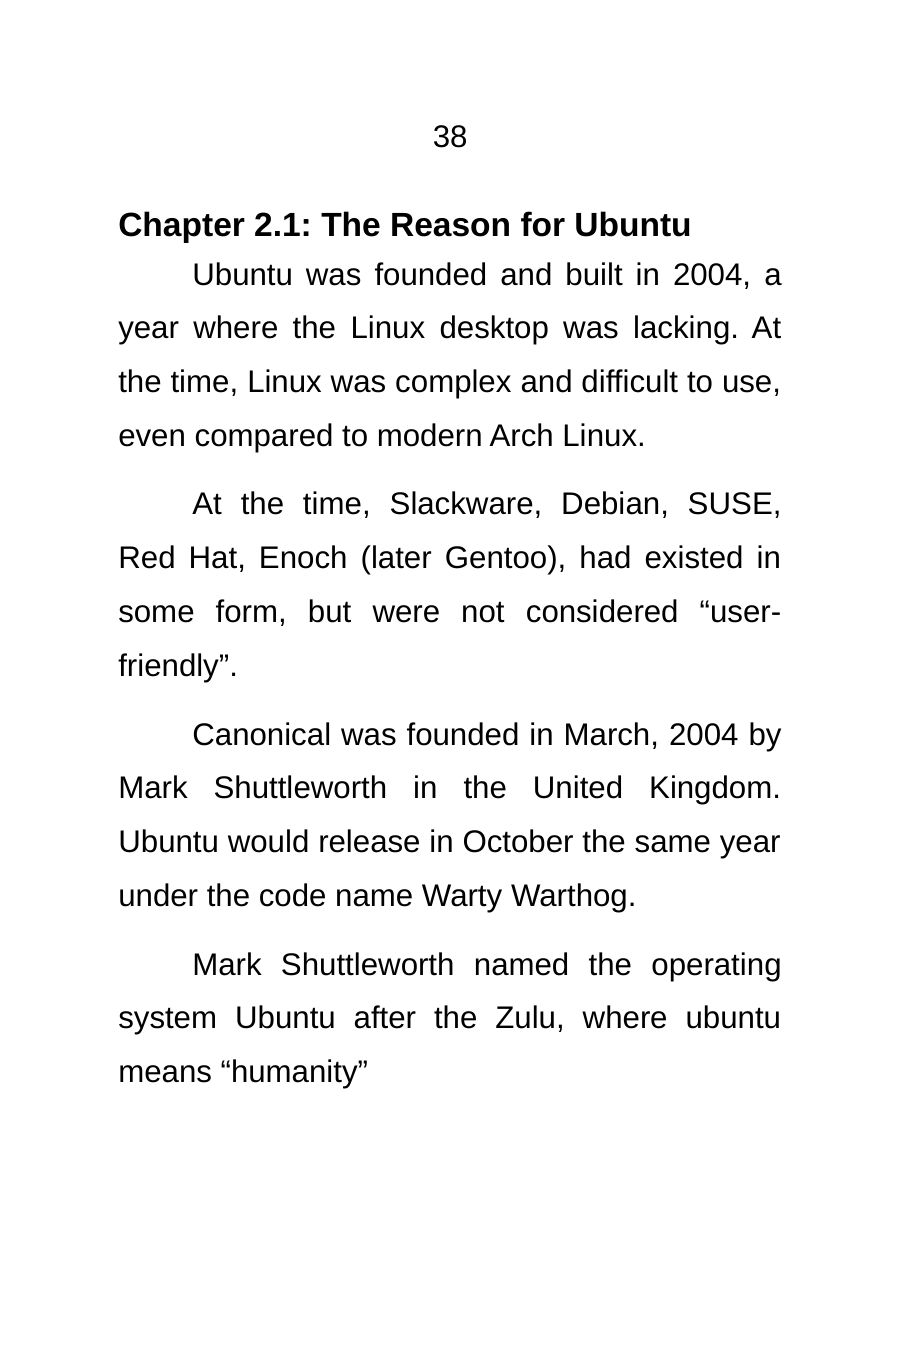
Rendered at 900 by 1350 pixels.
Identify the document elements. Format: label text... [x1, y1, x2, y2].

subtitle Chapter 2.1: The Reason for Ubuntu [118, 204, 782, 243]
text At the time, Slackware, Debian, SUSE, Red Hat, Enoch (later Gentoo), had existed in some form, but were not considered “user-friendly”. [118, 486, 782, 683]
text Ubuntu was founded and built in 2004, a year where the Linux desktop was lacking. At the time, Linux was complex and difficult to use, even compared to modern Arch Linux. [118, 256, 782, 453]
text Canonical was founded in March, 2004 by Mark Shuttleworth in the United Kingdom. Ubuntu would release in October the same year under the code name Warty Warthog. [118, 716, 782, 913]
text Mark Shuttleworth named the operating system Ubuntu after the Zulu, where ubuntu means “humanity” [118, 946, 782, 1089]
